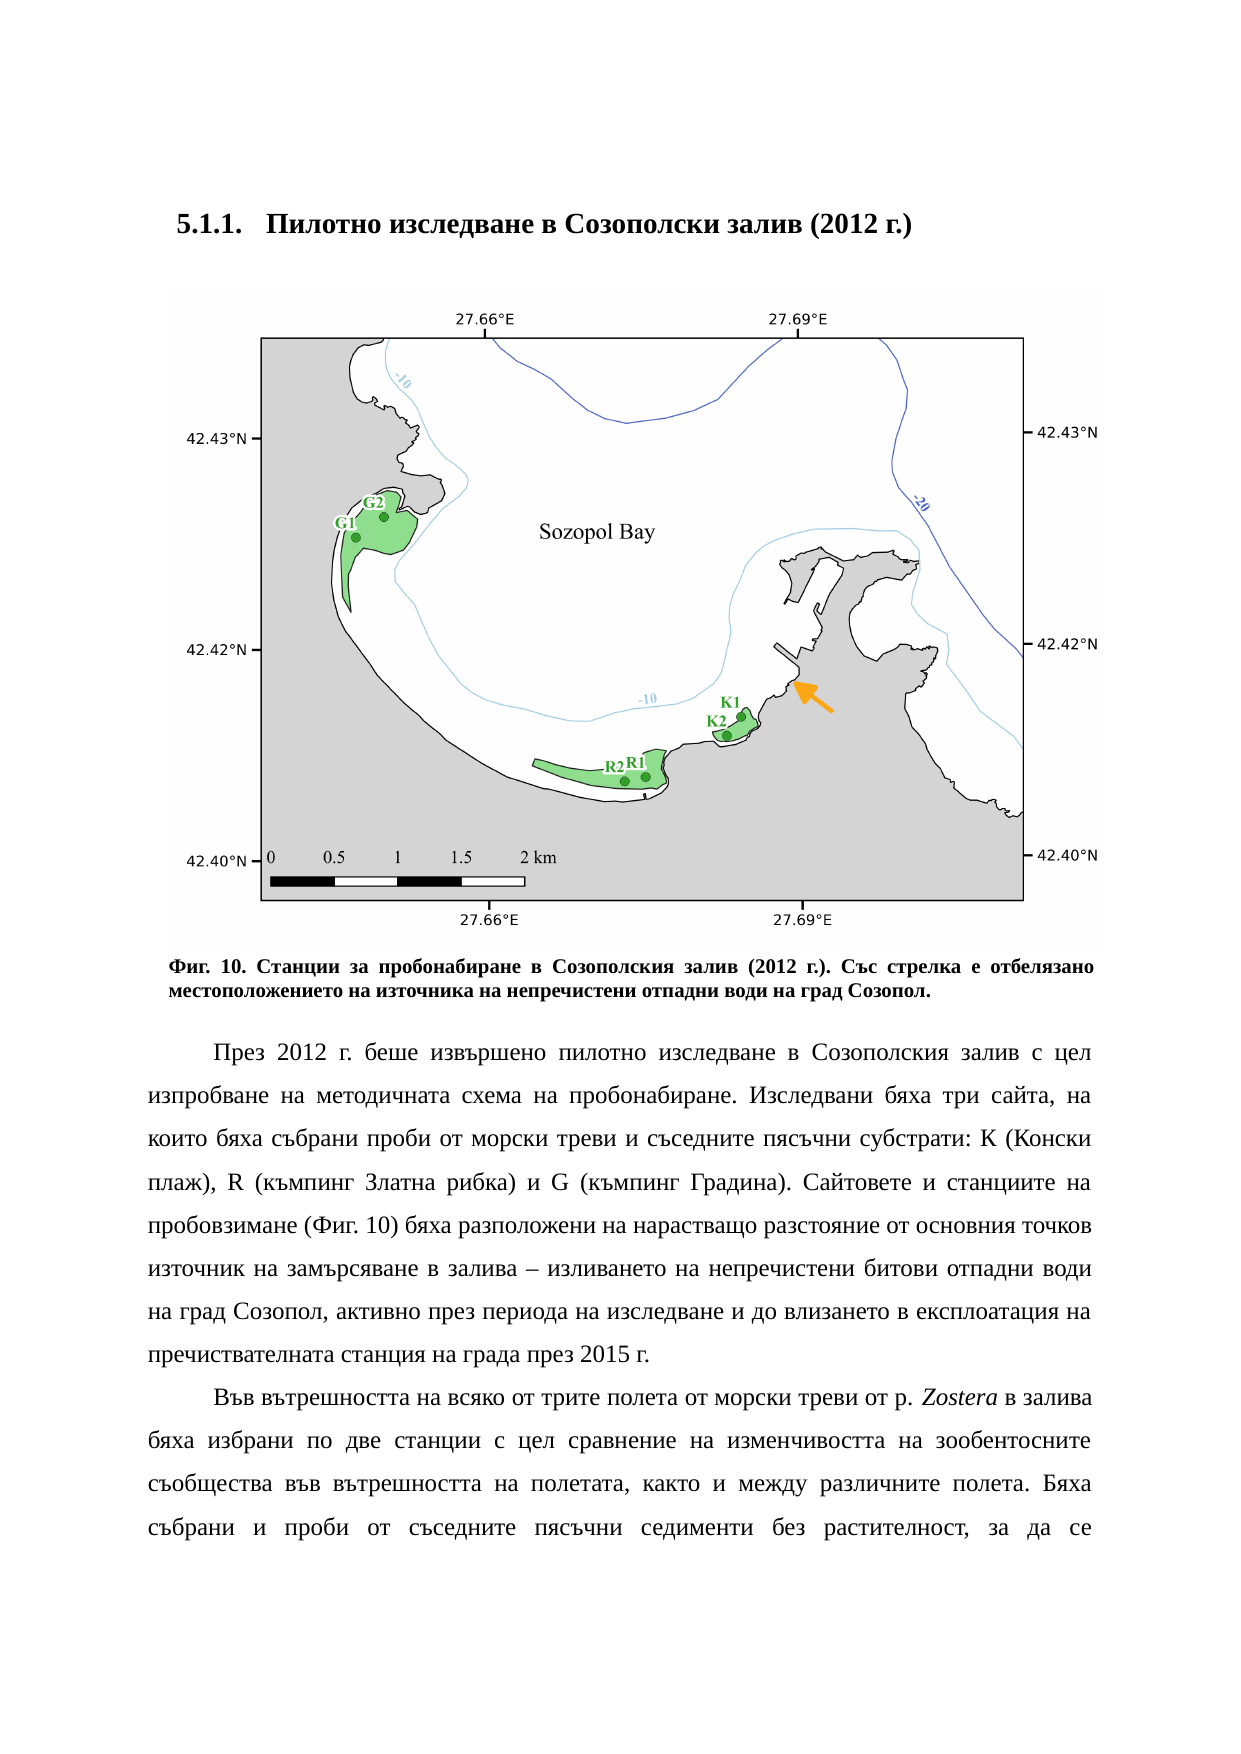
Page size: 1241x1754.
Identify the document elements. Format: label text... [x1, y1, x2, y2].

text Във вътрешността на всяко от трите полета от морски треви от р. Zostera в залива бяха избрани по две станции с цел сравнение на изменчивостта на зообентосните съобщества във вътрешността на полетата, както и между различните полета. Бяха събрани и проби от съседните пясъчни седименти без растителност, за да се [148, 1382, 1093, 1540]
text През 2012 г. беше извършено пилотно изследване в Созополския залив с цел изпробване на методичната схема на пробонабиране. Изследвани бяха три сайта, на които бяха събрани проби от морски треви и съседните пясъчни субстрати: К (Конски плаж), R (къмпинг Златна рибка) и G (къмпинг Градина). Сайтовете и станциите на пробовзимане (Фиг. 10) бяха разположени на нарастващо разстояние от основния точков източник на замърсяване в залива – изливането на непречистени битови отпадни води на град Созопол, активно през периода на изследване и до влизането в експлоатация на пречиствателната станция на града през 2015 г. [148, 1037, 1093, 1368]
picture [168, 285, 1105, 954]
subtitle Пилотно изследване в Созополски залив (2012 г.) [242, 207, 1093, 240]
text Фиг. 10. Станции за пробонабиране в Созополския залив (2012 г.). Със стрелка е отбелязано местоположението на източника на непречистени отпадни води на град Созопол. [168, 954, 1096, 1002]
